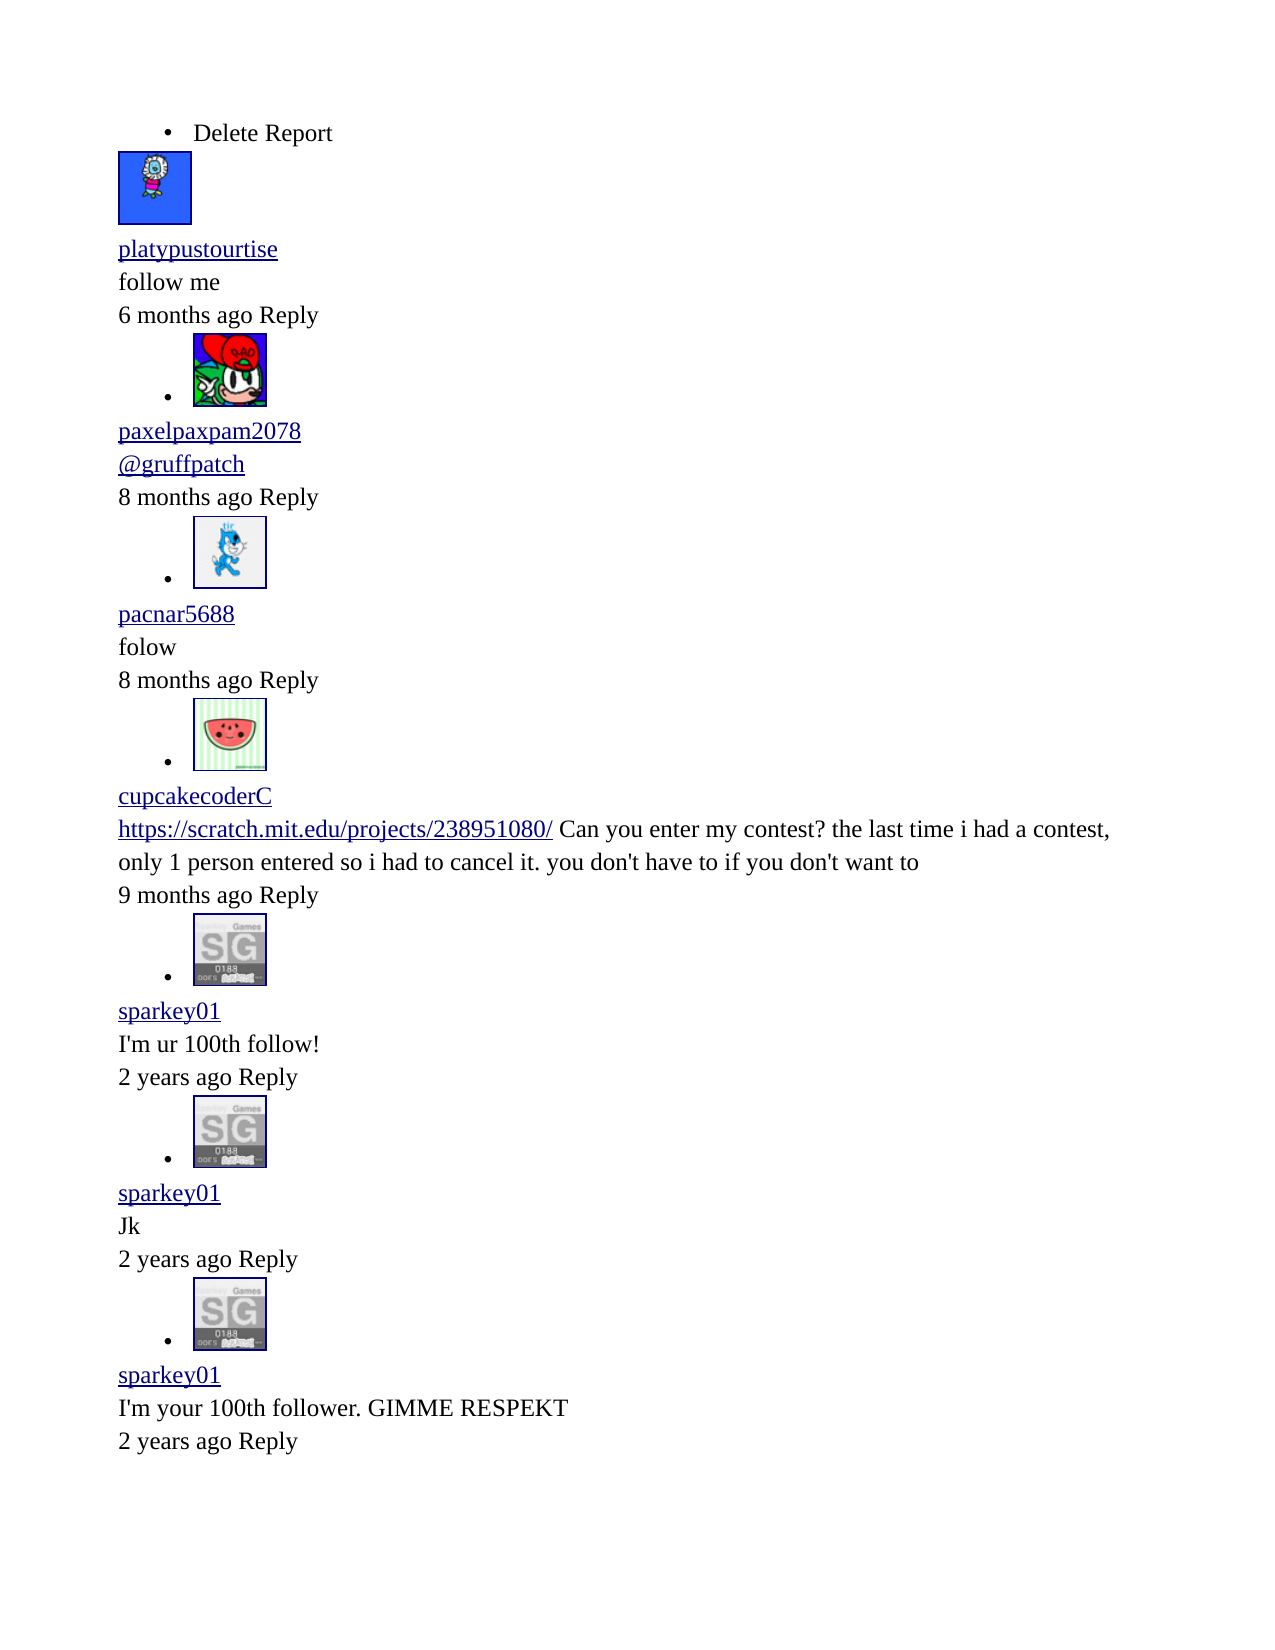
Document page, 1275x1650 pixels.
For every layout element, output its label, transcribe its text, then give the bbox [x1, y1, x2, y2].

text Jk [118, 1211, 1157, 1240]
text cupcakecoderC [118, 781, 1157, 809]
picture [195, 699, 265, 770]
text 2 years ago Reply [118, 1062, 1157, 1091]
text sparkey01 [118, 1360, 1157, 1389]
text follow me [118, 267, 1157, 296]
text paxelpaxpam2078 [118, 416, 1157, 445]
text pacnar5688 [118, 599, 1157, 627]
text sparkey01 [118, 996, 1157, 1025]
text 2 years ago Reply [118, 1426, 1157, 1455]
picture [195, 335, 265, 405]
picture [195, 517, 265, 587]
text 2 years ago Reply [118, 1244, 1157, 1273]
text @gruffpatch [118, 449, 1157, 478]
text I'm your 100th follower. GIMME RESPEKT [118, 1393, 1157, 1422]
picture [195, 915, 265, 985]
list Delete Report [164, 118, 1157, 147]
text 6 months ago Reply [118, 300, 1157, 329]
text platypustourtise [118, 234, 1157, 263]
picture [120, 153, 190, 223]
picture [195, 1097, 265, 1167]
text 8 months ago Reply [118, 482, 1157, 511]
text https://scratch.mit.edu/projects/238951080/ Can you enter my contest? the last time i had a contest, only 1 person entered so i had to cancel it. you don't have to if you don't want to [118, 814, 1157, 876]
text 8 months ago Reply [118, 665, 1157, 693]
picture [195, 1279, 265, 1349]
text I'm ur 100th follow! [118, 1029, 1157, 1058]
text 9 months ago Reply [118, 880, 1157, 909]
text folow [118, 632, 1157, 660]
text sparkey01 [118, 1178, 1157, 1207]
